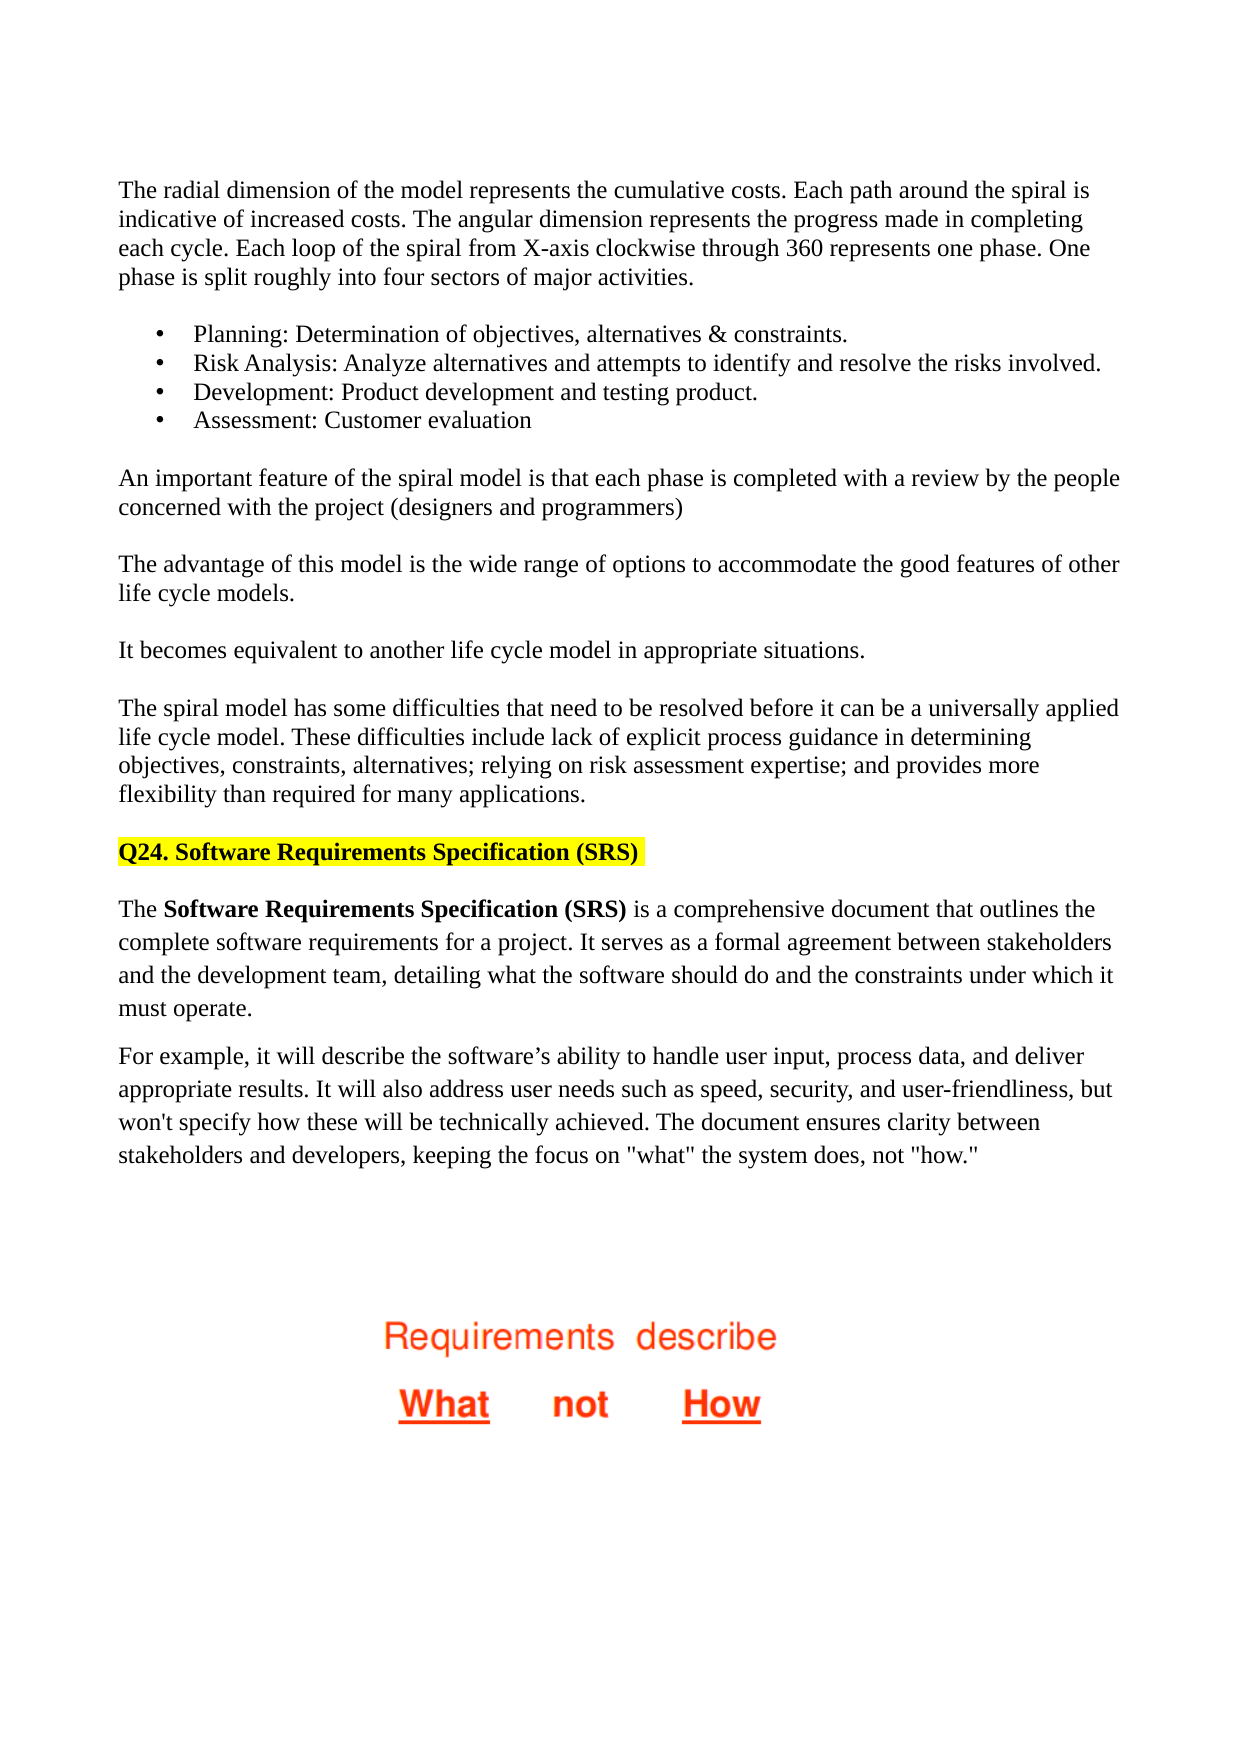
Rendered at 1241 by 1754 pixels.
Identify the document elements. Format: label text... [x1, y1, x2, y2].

text The advantage of this model is the wide range of options to accommodate the good features of other life cycle models. [118, 549, 1122, 607]
text It becomes equivalent to another life cycle model in appropriate situations. [118, 636, 1122, 664]
text The spiral model has some difficulties that need to be resolved before it can be a universally applied life cycle model. These difficulties include lack of explicit process guidance in determining objectives, constraints, alternatives; relying on risk assessment expertise; and provides more flexibility than required for many applications. [118, 693, 1122, 808]
list Assessment: Customer evaluation [156, 406, 1122, 434]
list Development: Product development and testing product. [156, 377, 1122, 406]
list Planning: Determination of objectives, alternatives & constraints. [156, 319, 1122, 348]
picture [377, 1314, 790, 1433]
text An important feature of the spiral model is that each phase is completed with a review by the people concerned with the project (designers and programmers) [118, 463, 1122, 521]
list Risk Analysis: Analyze alternatives and attempts to identify and resolve the risks involved. [156, 348, 1122, 377]
text For example, it will describe the software’s ability to handle user input, process data, and deliver appropriate results. It will also address user needs such as speed, security, and user-friendliness, but won't specify how these will be technically achieved. The document ensures clarity between stakeholders and developers, keeping the focus on "what" the system does, not "how." [118, 1041, 1122, 1169]
text The radial dimension of the model represents the cumulative costs. Each path around the spiral is indicative of increased costs. The angular dimension represents the progress made in completing each cycle. Each loop of the spiral from X-axis clockwise through 360 represents one phase. One phase is split roughly into four sectors of major activities. [118, 176, 1122, 291]
text Q24. Software Requirements Specification (SRS) [118, 837, 1122, 866]
text The Software Requirements Specification (SRS) is a comprehensive document that outlines the complete software requirements for a project. It serves as a formal agreement between stakeholders and the development team, detailing what the software should do and the constraints under which it must operate. [118, 894, 1122, 1022]
